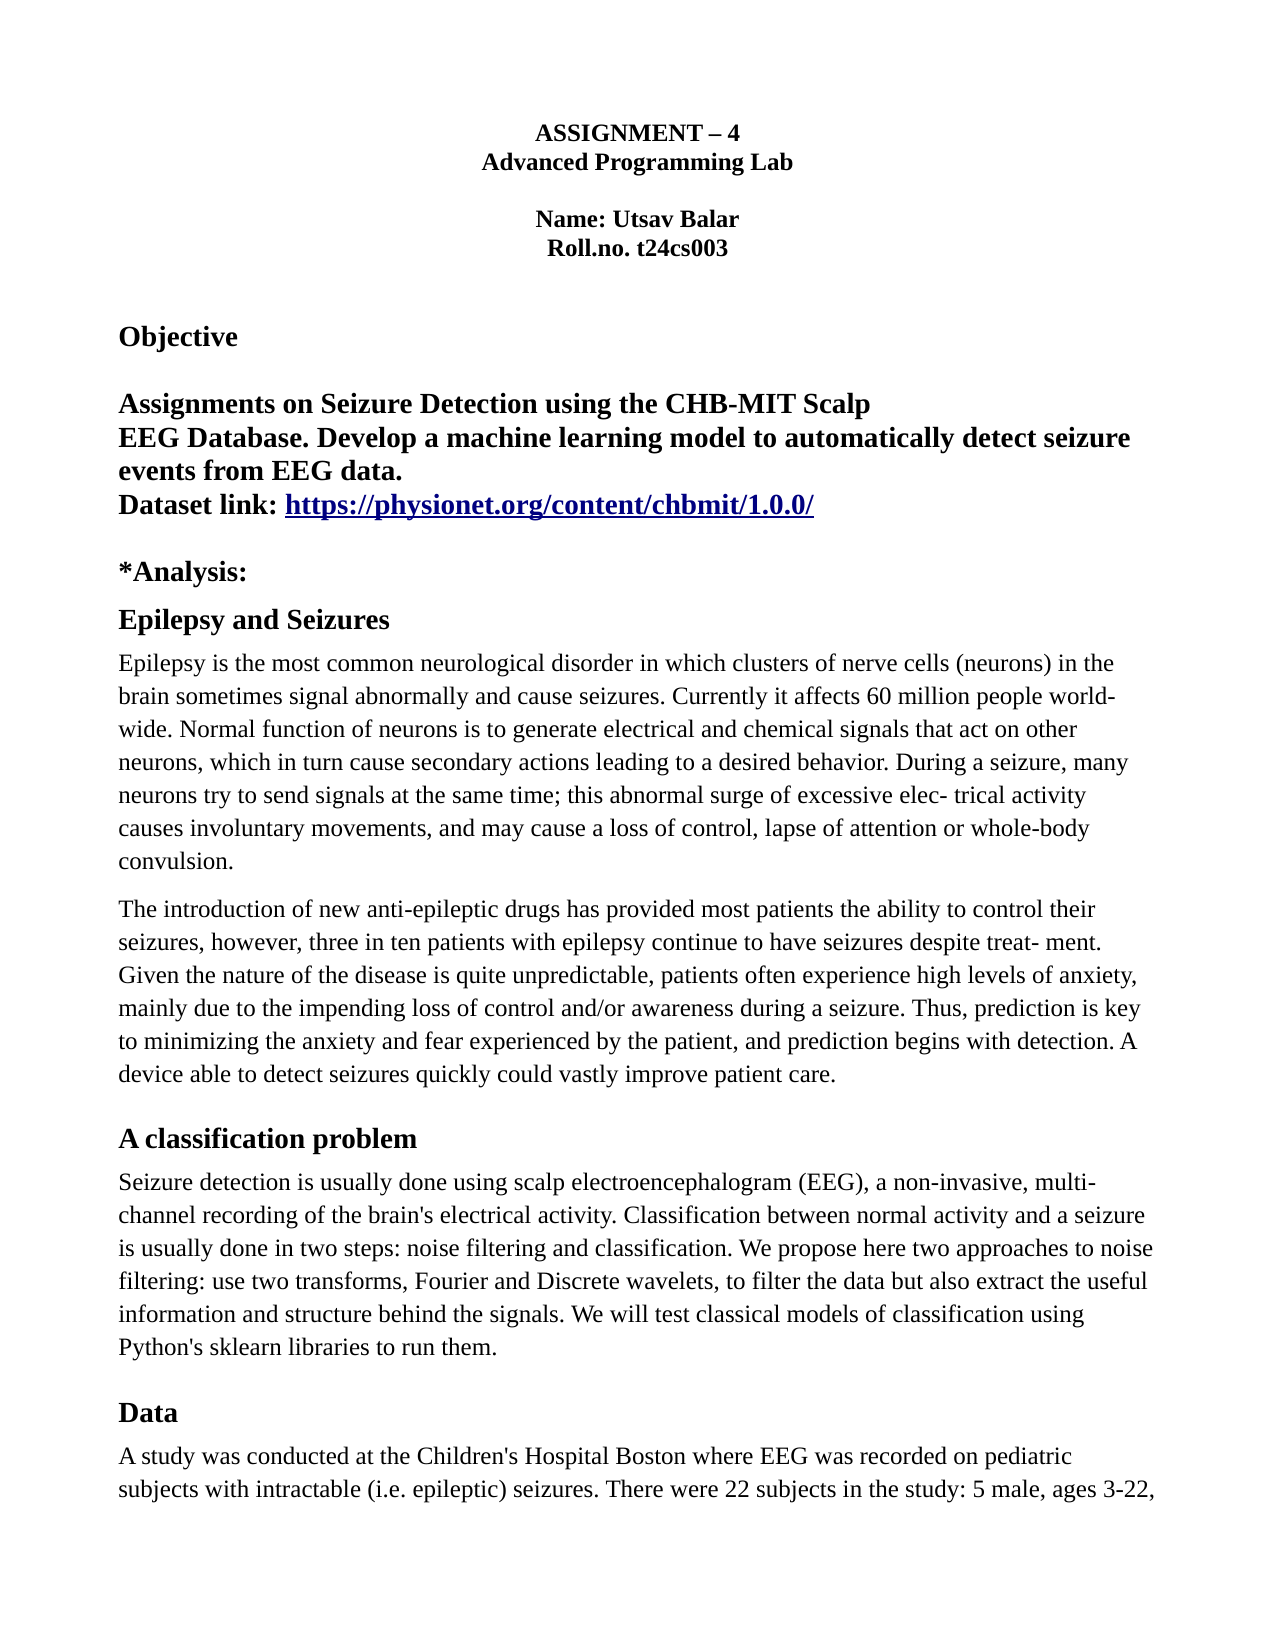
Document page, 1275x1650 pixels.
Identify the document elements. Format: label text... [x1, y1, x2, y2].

subtitle A classification problem [118, 1121, 1157, 1155]
text Seizure detection is usually done using scalp electroencephalogram (EEG), a non-invasive, multi- channel recording of the brain's electrical activity. Classification between normal activity and a seizure is usually done in two steps: noise filtering and classification. We propose here two approaches to noise filtering: use two transforms, Fourier and Discrete wavelets, to filter the data but also extract the useful information and structure behind the signals. We will test classical models of classification using Python's sklearn libraries to run them. [118, 1167, 1157, 1361]
text ASSIGNMENT – 4 [118, 118, 1157, 147]
text Objective [118, 319, 1157, 353]
text A study was conducted at the Children's Hospital Boston where EEG was recorded on pediatric subjects with intractable (i.e. epileptic) seizures. There were 22 subjects in the study: 5 male, ages 3-22, [118, 1441, 1157, 1502]
text Advanced Programming Lab [118, 147, 1157, 176]
text Roll.no. t24cs003 [118, 233, 1157, 262]
text Dataset link: https://physionet.org/content/chbmit/1.0.0/ *Analysis: [118, 487, 1157, 588]
text EEG Database. Develop a machine learning model to automatically detect seizure [118, 420, 1157, 453]
text The introduction of new anti-epileptic drugs has provided most patients the ability to control their seizures, however, three in ten patients with epilepsy continue to have seizures despite treat- ment. Given the nature of the disease is quite unpredictable, patients often experience high levels of anxiety, mainly due to the impending loss of control and/or awareness during a seizure. Thus, prediction is key to minimizing the anxiety and fear experienced by the patient, and prediction begins with detection. A device able to detect seizures quickly could vastly improve patient care. [118, 894, 1157, 1088]
text Epilepsy is the most common neurological disorder in which clusters of nerve cells (neurons) in the brain sometimes signal abnormally and cause seizures. Currently it affects 60 million people world-wide. Normal function of neurons is to generate electrical and chemical signals that act on other neurons, which in turn cause secondary actions leading to a desired behavior. During a seizure, many neurons try to send signals at the same time; this abnormal surge of excessive elec- trical activity causes involuntary movements, and may cause a loss of control, lapse of attention or whole-body convulsion. [118, 648, 1157, 875]
text events from EEG data. [118, 453, 1157, 487]
text Assignments on Seizure Detection using the CHB-MIT Scalp [118, 386, 1157, 420]
text Name: Utsav Balar [118, 204, 1157, 233]
subtitle Epilepsy and Seizures [118, 602, 1157, 636]
subtitle Data [118, 1395, 1157, 1428]
